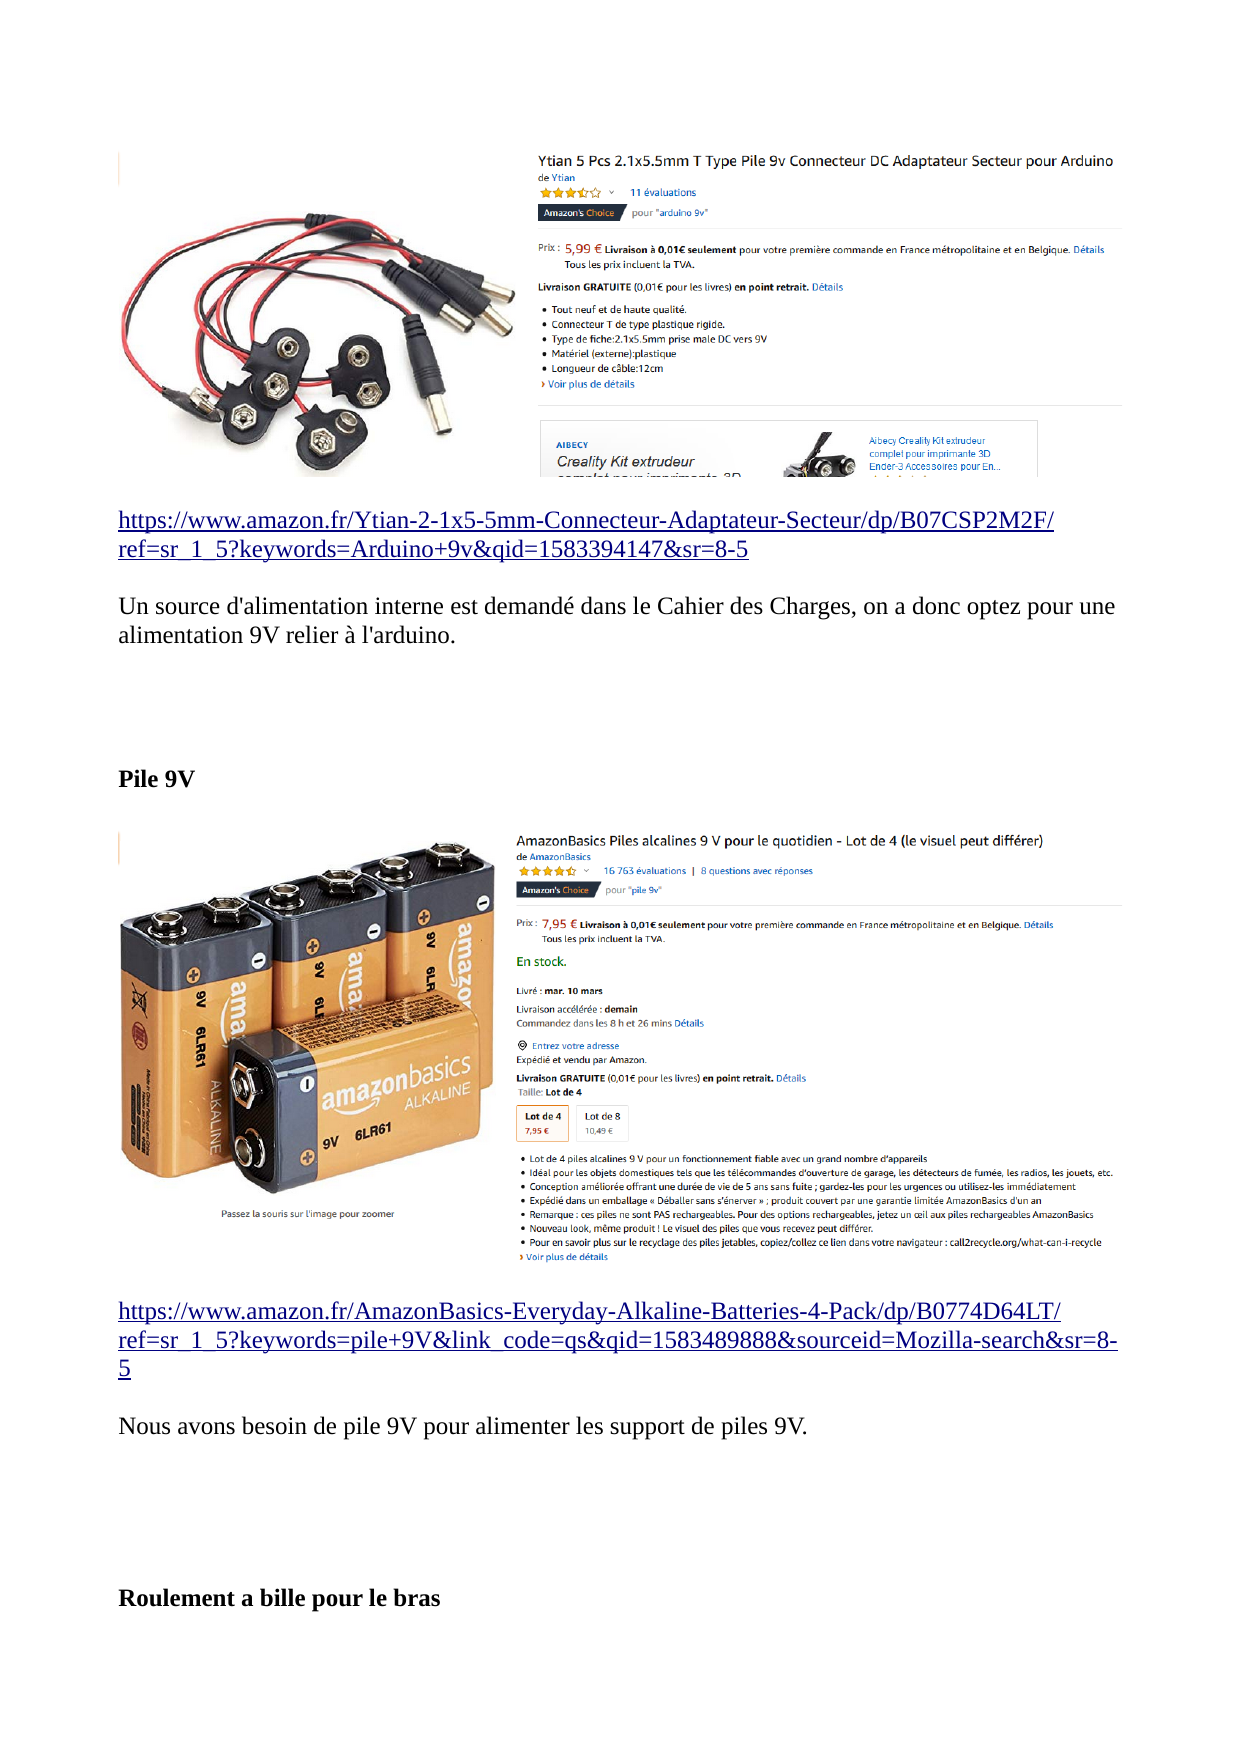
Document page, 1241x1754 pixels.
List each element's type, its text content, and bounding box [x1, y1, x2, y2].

text https://www.amazon.fr/AmazonBasics-Everyday-Alkaline-Batteries-4-Pack/dp/B0774D64LT/ref=sr_1_5?keywords=pile+9V&link_code=qs&qid=1583489888&sourceid=Mozilla-search&sr=8-5 [118, 1296, 1122, 1382]
text https://www.amazon.fr/Ytian-2-1x5-5mm-Connecteur-Adaptateur-Secteur/dp/B07CSP2M2F/ref=sr_1_5?keywords=Arduino+9v&qid=1583394147&sr=8-5 [118, 505, 1122, 563]
picture [118, 821, 1123, 1268]
text Nous avons besoin de pile 9V pour alimenter les support de piles 9V. [118, 1411, 1122, 1440]
text Roulement a bille pour le bras [118, 1583, 1122, 1612]
text Un source d'alimentation interne est demandé dans le Cahier des Charges, on a donc optez pour une alimentation 9V relier à l'arduino. [118, 591, 1122, 649]
picture [118, 146, 1123, 477]
text Pile 9V [118, 764, 1122, 793]
